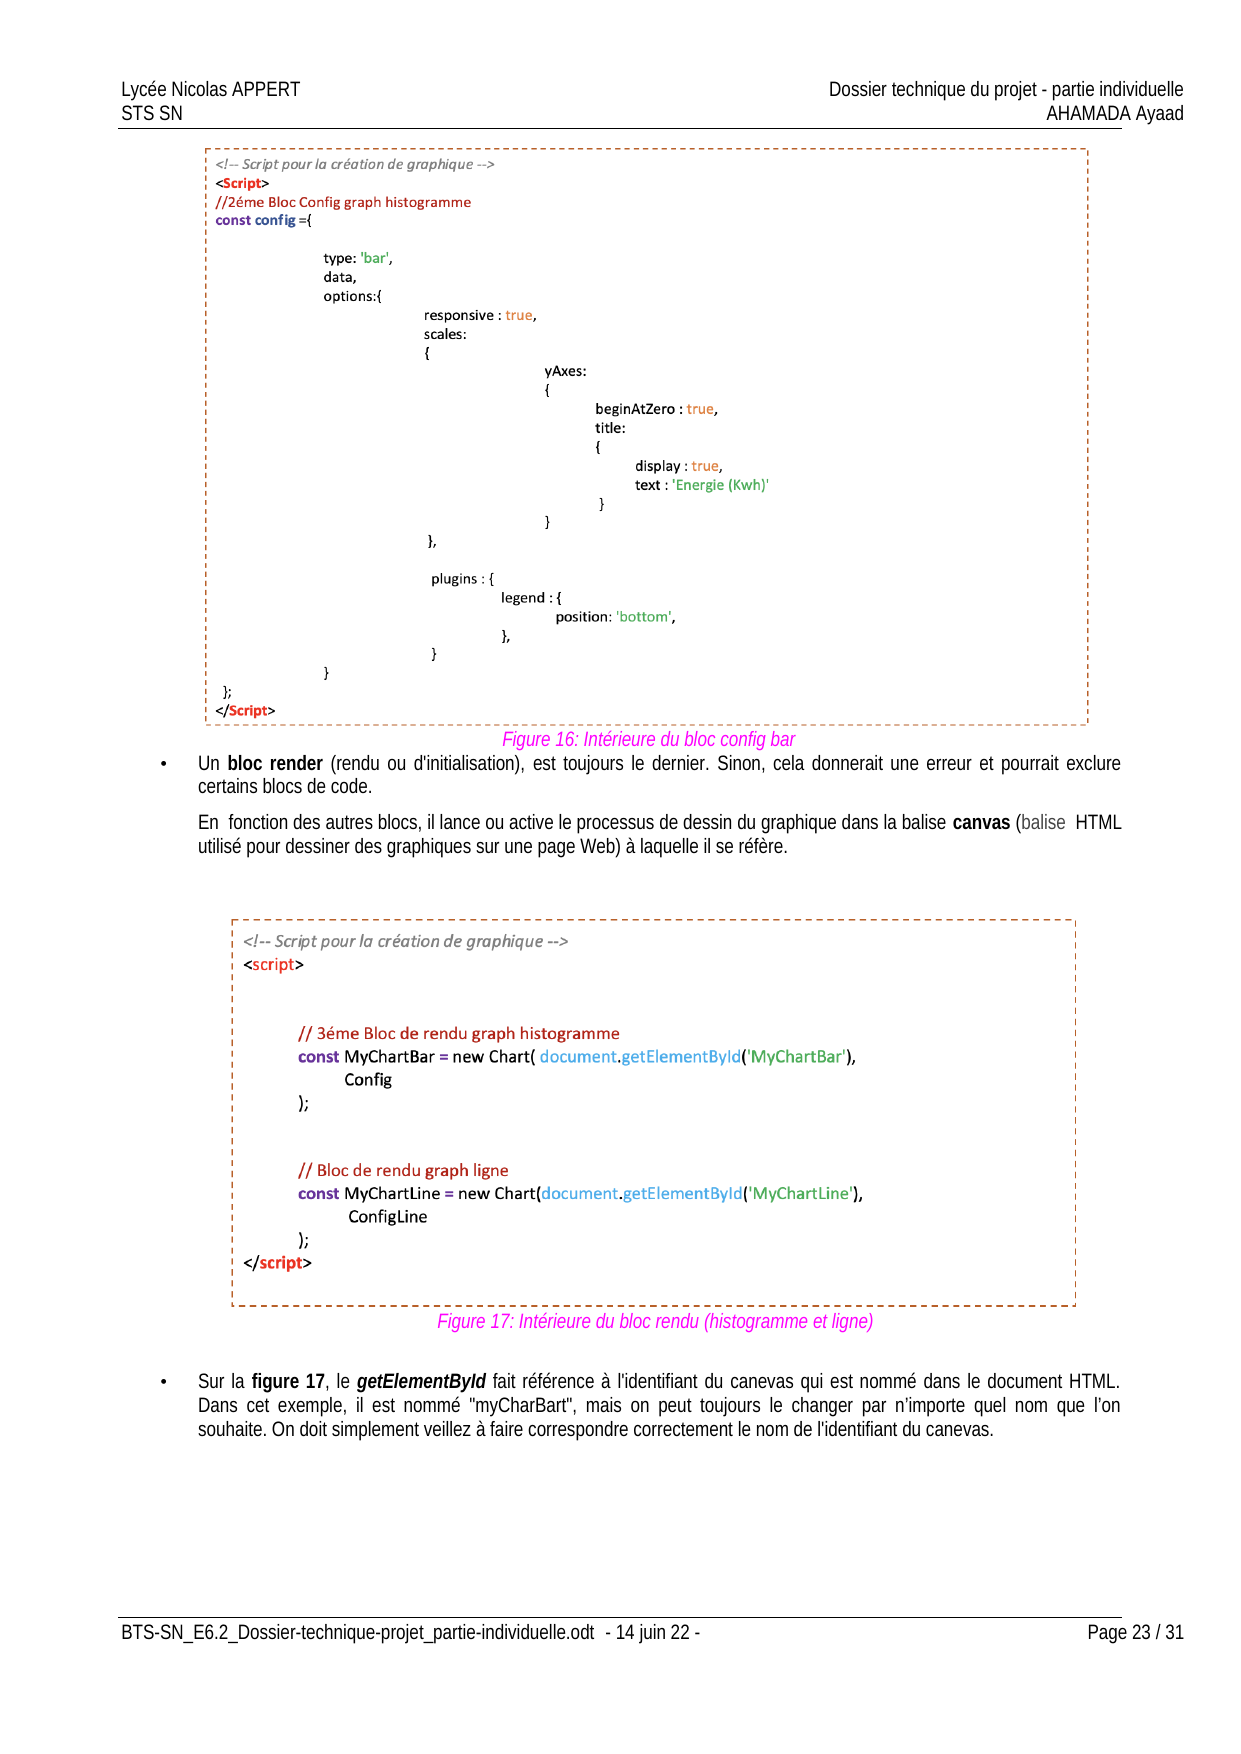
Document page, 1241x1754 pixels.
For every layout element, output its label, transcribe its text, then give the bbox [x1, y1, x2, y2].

list Sur la figure 17, le getElementById fait référence à l'identifiant du canevas qui est nommé dans le document HTML. Dans cet exemple, il est nommé "myCharBart", mais on peut toujours le changer par n’importe quel nom que l’on souhaite. On doit simplement veillez à faire correspondre correctement le nom de l'identifiant du canevas. [160, 1369, 1122, 1441]
list Un bloc render (rendu ou d'initialisation), est toujours le dernier. Sinon, cela donnerait une erreur et pourrait exclure certains blocs de code. [160, 145, 1122, 798]
picture [229, 915, 1078, 1310]
list En fonction des autres blocs, il lance ou active le processus de dessin du graphique dans la balise canvas (balise HTML utilisé pour dessiner des graphiques sur une page Web) à laquelle il se réfère. [160, 810, 1122, 882]
list Figure 16: Intérieure du bloc config bar [202, 145, 1090, 751]
text Figure 17: Intérieure du bloc rendu (histogramme et ligne) [229, 1310, 1078, 1333]
picture [203, 145, 1090, 727]
